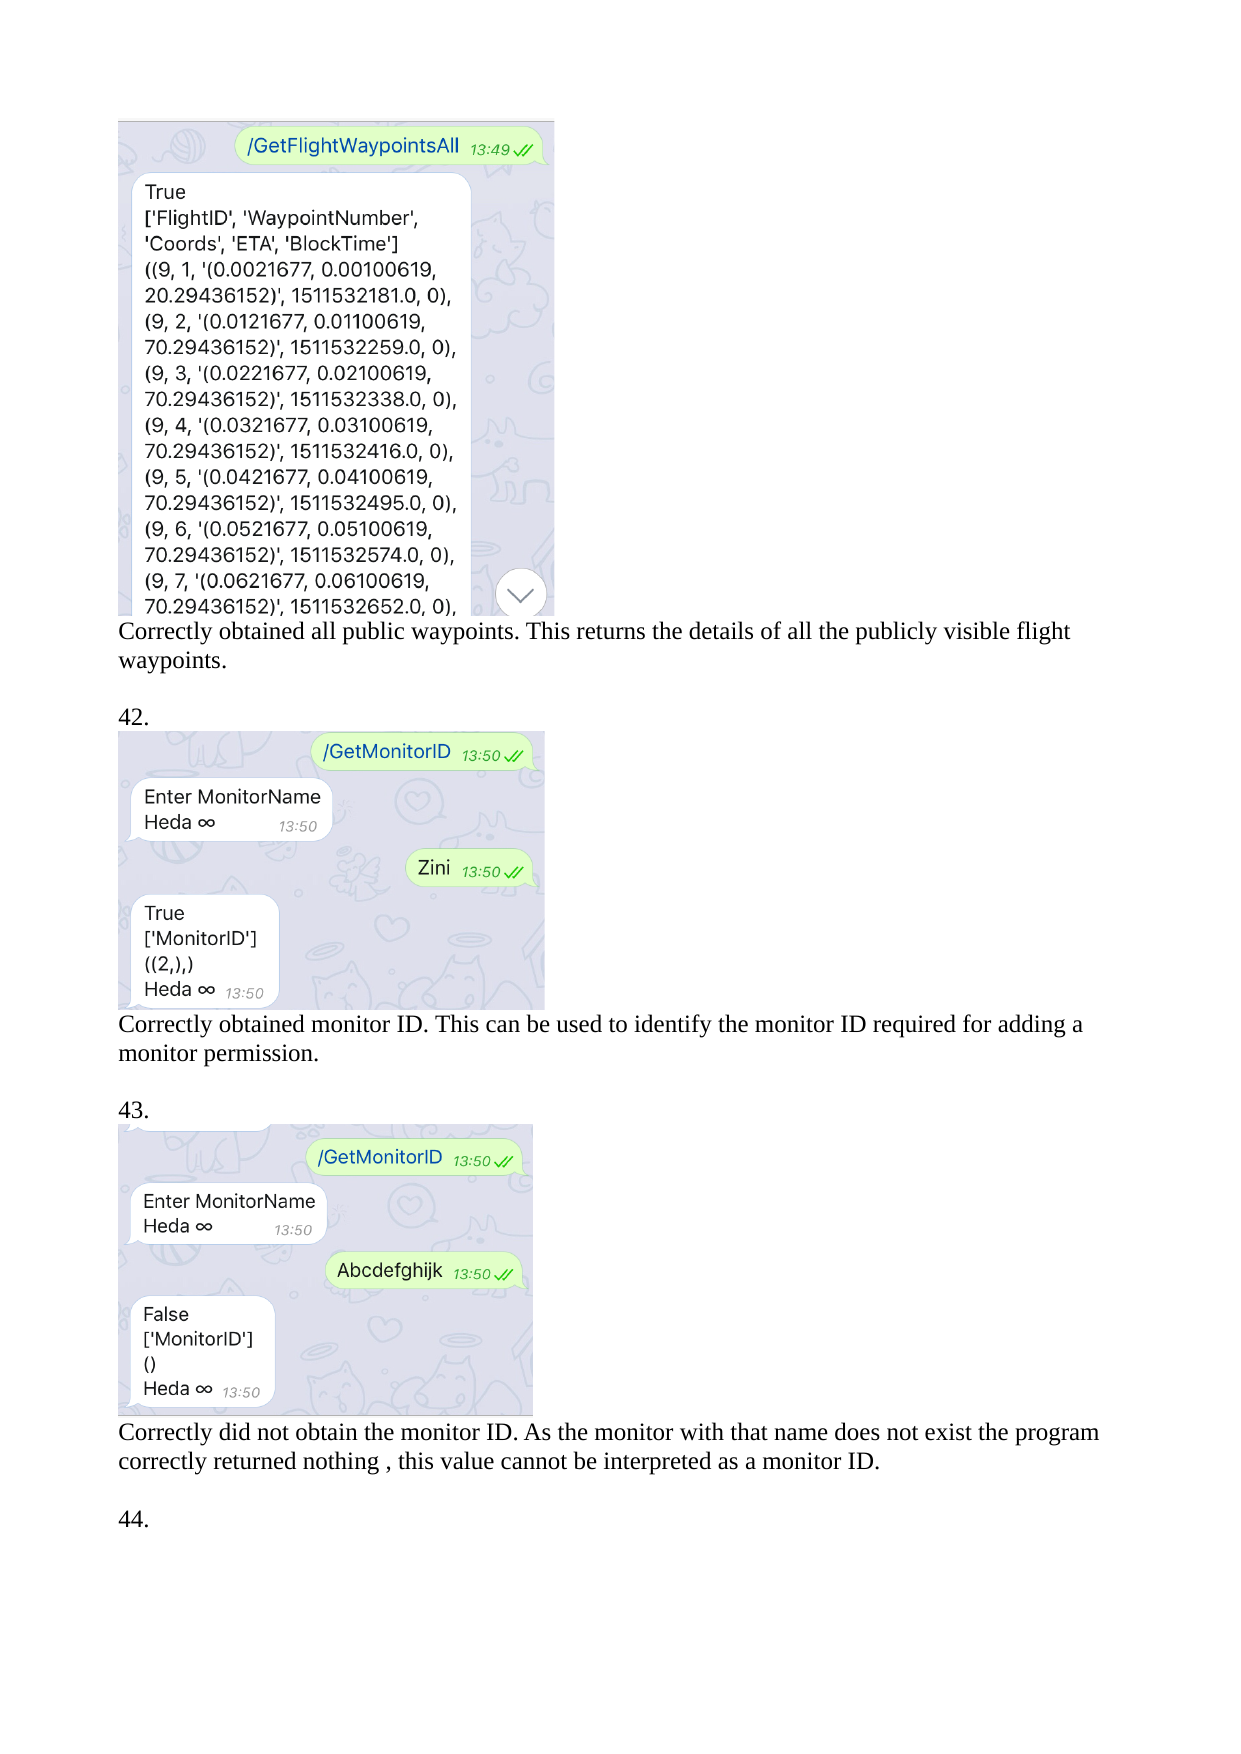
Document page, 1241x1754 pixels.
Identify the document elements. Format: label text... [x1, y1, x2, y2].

text Correctly did not obtain the monitor ID. As the monitor with that name does not exist the program correctly returned nothing , this value cannot be interpreted as a monitor ID. [118, 1124, 1122, 1475]
text Correctly obtained monitor ID. This can be used to identify the monitor ID required for adding a monitor permission. [118, 731, 1122, 1067]
text 43. [118, 1096, 1122, 1124]
text 42. [118, 702, 1122, 731]
picture [118, 731, 545, 1010]
text Correctly obtained all public waypoints. This returns the details of all the publicly visible flight waypoints. [118, 118, 1122, 673]
text 44. [118, 1504, 1122, 1532]
picture [118, 1124, 533, 1418]
picture [118, 118, 555, 616]
